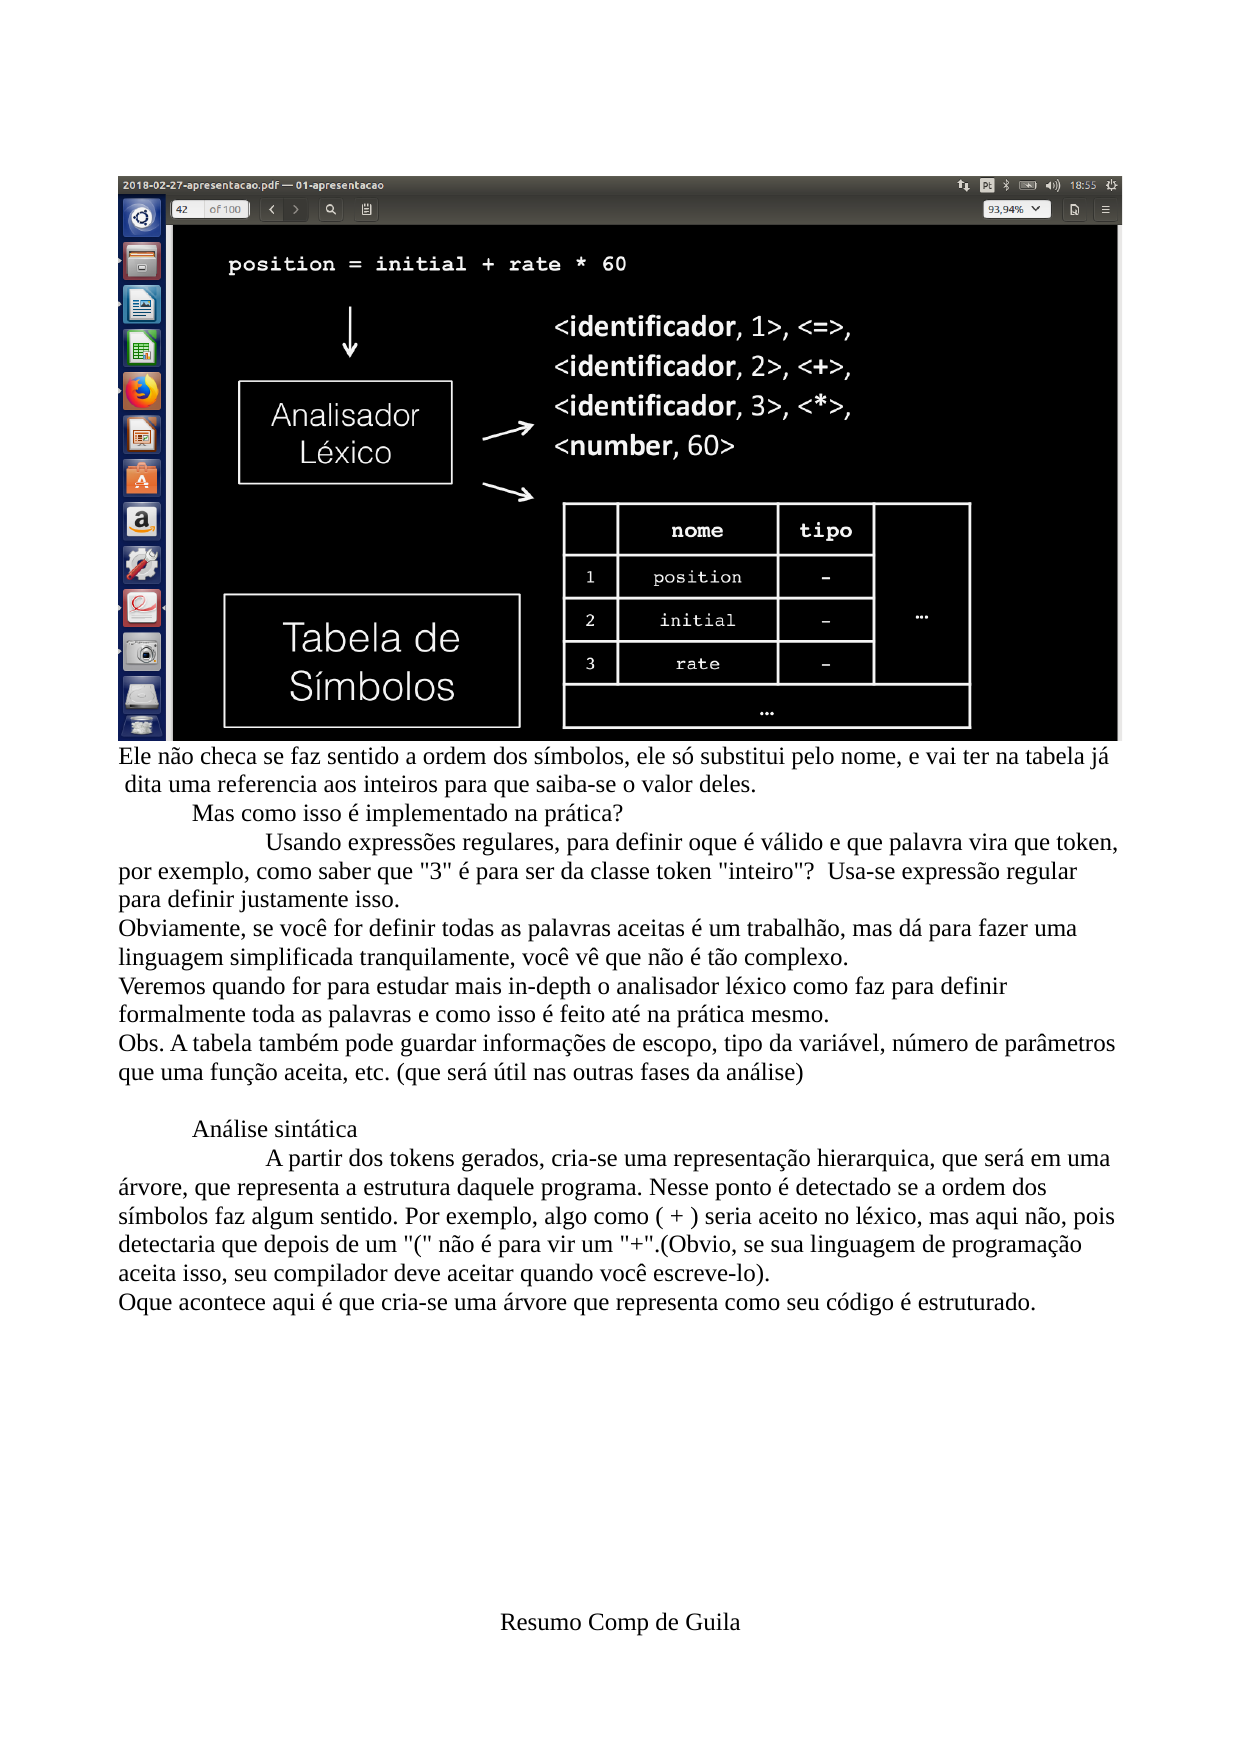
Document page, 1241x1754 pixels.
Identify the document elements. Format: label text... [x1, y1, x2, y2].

text Oque acontece aqui é que cria-se uma árvore que representa como seu código é estruturado. [118, 1287, 1122, 1316]
text A partir dos tokens gerados, cria-se uma representação hierarquica, que será em uma árvore, que representa a estrutura daquele programa. Nesse ponto é detectado se a ordem dos símbolos faz algum sentido. Por exemplo, algo como ( + ) seria aceito no léxico, mas aqui não, pois detectaria que depois de um "(" não é para vir um "+".(Obvio, se sua linguagem de programação aceita isso, seu compilador deve aceitar quando você escreve-lo). [118, 1143, 1122, 1287]
text Veremos quando for para estudar mais in-depth o analisador léxico como faz para definir formalmente toda as palavras e como isso é feito até na prática mesmo. [118, 971, 1122, 1028]
text Mas como isso é implementado na prática? [118, 798, 1122, 827]
text dita uma referencia aos inteiros para que saiba-se o valor deles. [118, 769, 1122, 798]
text Obs. A tabela também pode guardar informações de escopo, tipo da variável, número de parâmetros que uma função aceita, etc. (que será útil nas outras fases da análise) [118, 1028, 1122, 1086]
text Obviamente, se você for definir todas as palavras aceitas é um trabalhão, mas dá para fazer uma linguagem simplificada tranquilamente, você vê que não é tão complexo. [118, 913, 1122, 971]
text Usando expressões regulares, para definir oque é válido e que palavra vira que token, por exemplo, como saber que "3" é para ser da classe token "inteiro"? Usa-se expressão regular para definir justamente isso. [118, 827, 1122, 913]
text Análise sintática [118, 1114, 1122, 1143]
picture [118, 176, 1123, 741]
text Ele não checa se faz sentido a ordem dos símbolos, ele só substitui pelo nome, e vai ter na tabela já [118, 741, 1122, 769]
